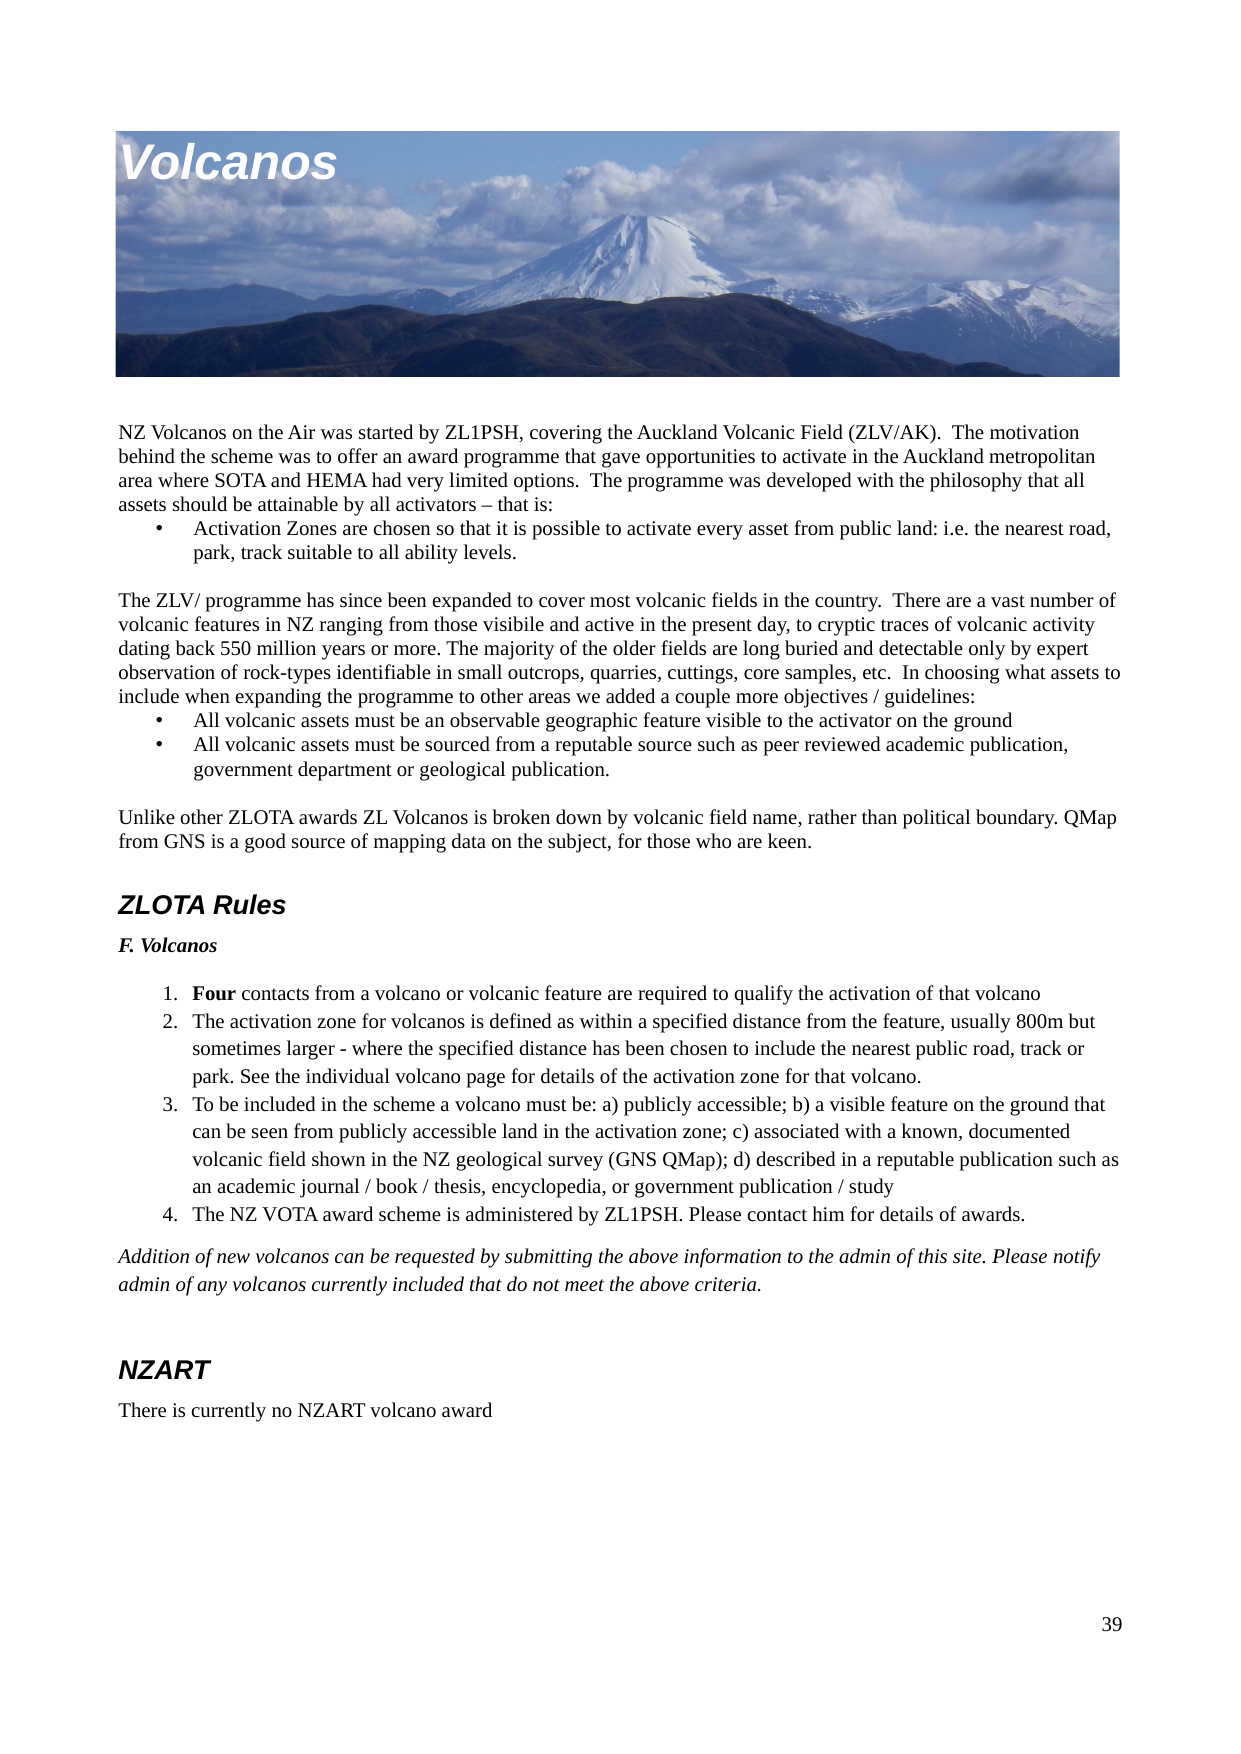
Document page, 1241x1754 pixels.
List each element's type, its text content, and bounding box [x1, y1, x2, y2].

text There is currently no NZART volcano award [118, 1398, 1122, 1422]
text Unlike other ZLOTA awards ZL Volcanos is broken down by volcanic field name, rather than political boundary. QMap from GNS is a good source of mapping data on the subject, for those who are keen. [118, 804, 1122, 853]
text Addition of new volcanos can be requested by submitting the above information to the admin of this site. Please notify admin of any volcanos currently included that do not meet the above criteria. [118, 1244, 1122, 1296]
list Activation Zones are chosen so that it is possible to activate every asset from public land: i.e. the nearest road, park, track suitable to all ability levels. [156, 516, 1122, 564]
list All volcanic assets must be sourced from a reputable source such as peer reviewed academic publication, government department or geological publication. [156, 732, 1122, 781]
subtitle ZLOTA Rules [118, 889, 1122, 921]
text The ZLV/ programme has since been expanded to cover most volcanic fields in the country. There are a vast number of volcanic features in NZ ranging from those visibile and active in the present day, to cryptic traces of volcanic activity dating back 550 million years or more. The majority of the older fields are long buried and detectable only by expert observation of rock-types identifiable in small outcrops, quarries, cuttings, core samples, etc. In choosing what assets to include when expanding the programme to other areas we added a couple more objectives / guidelines: [118, 588, 1122, 708]
list To be included in the scheme a volcano must be: a) publicly accessible; b) a visible feature on the ground that can be seen from publicly accessible land in the activation zone; c) associated with a known, documented volcanic field shown in the NZ geological survey (GNS QMap); d) described in a reputable publication such as an academic journal / book / thesis, encyclopedia, or government publication / study [162, 1092, 1122, 1198]
list All volcanic assets must be an observable geographic feature visible to the activator on the ground [156, 708, 1122, 732]
list The activation zone for volcanos is defined as within a specified distance from the feature, usually 800m but sometimes larger - where the specified distance has been chosen to include the nearest public road, track or park. See the individual volcano page for details of the activation zone for that volcano. [162, 1009, 1122, 1088]
list Four contacts from a volcano or volcanic feature are required to qualify the activation of that volcano [162, 981, 1122, 1005]
text F. Volcanos [118, 933, 1122, 957]
picture [115, 131, 1120, 377]
text NZ Volcanos on the Air was started by ZL1PSH, covering the Auckland Volcanic Field (ZLV/AK). The motivation behind the scheme was to offer an award programme that gave opportunities to activate in the Auckland metropolitan area where SOTA and HEMA had very limited options. The programme was developed with the philosophy that all assets should be attainable by all activators – that is: [118, 419, 1122, 516]
subtitle NZART [118, 1354, 1122, 1385]
list The NZ VOTA award scheme is administered by ZL1PSH. Please contact him for details of awards. [162, 1202, 1122, 1226]
